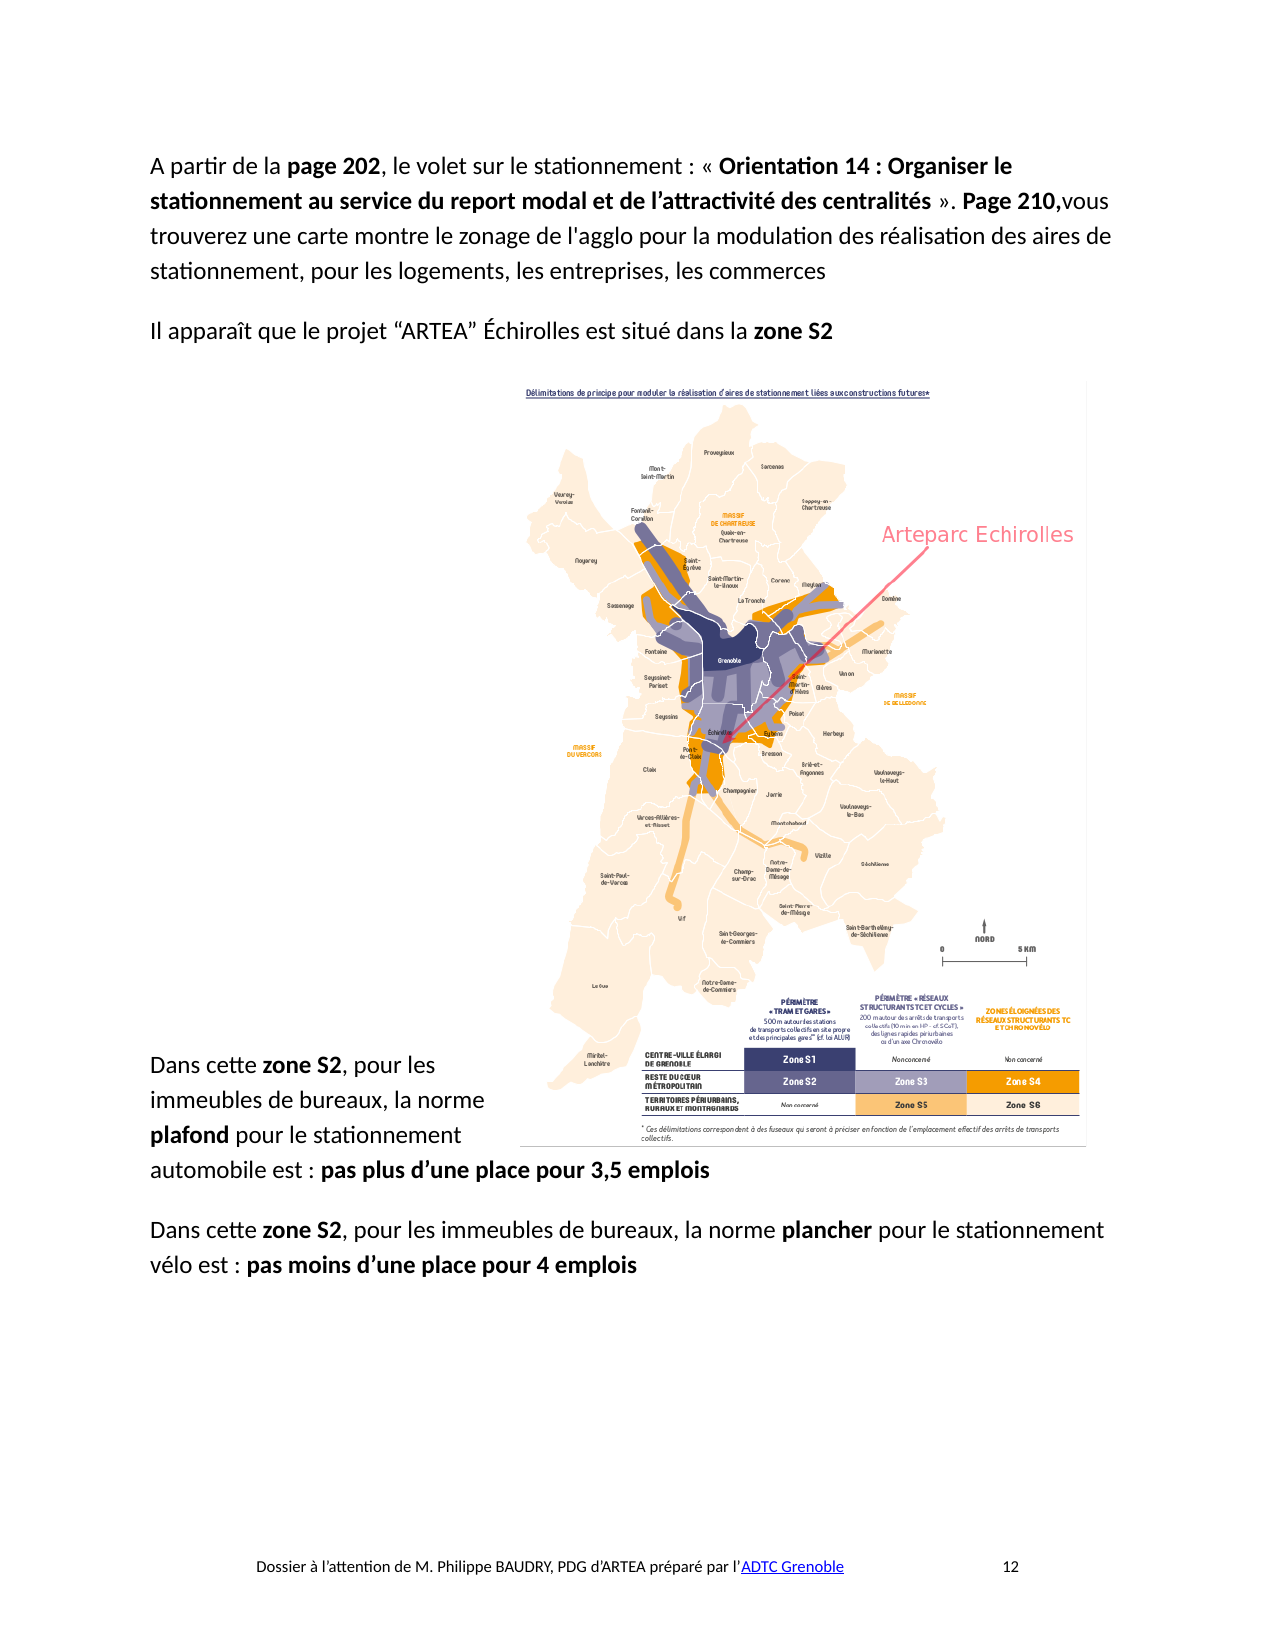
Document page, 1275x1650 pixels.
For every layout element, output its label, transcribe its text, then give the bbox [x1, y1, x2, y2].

text Dans cette zone S2, pour les immeubles de bureaux, la norme plafond pour le stationnement automobile est : pas plus d’une place pour 3,5 emplois [150, 1049, 1125, 1185]
text Il apparaît que le projet “ARTEA” Échirolles est situé dans la zone S2 [150, 315, 1125, 346]
text Dans cette zone S2, pour les immeubles de bureaux, la norme plancher pour le stationnement vélo est : pas moins d’une place pour 4 emplois [150, 1214, 1125, 1280]
picture [520, 381, 1087, 1147]
text A partir de la page 202, le volet sur le stationnement : « Orientation 14 : Organiser le stationnement au service du report modal et de l’attractivité des centralités ». Page 210,vous trouverez une carte montre le zonage de l'agglo pour la modulation des réalisation des aires de stationnement, pour les logements, les entreprises, les commerces [150, 150, 1125, 286]
